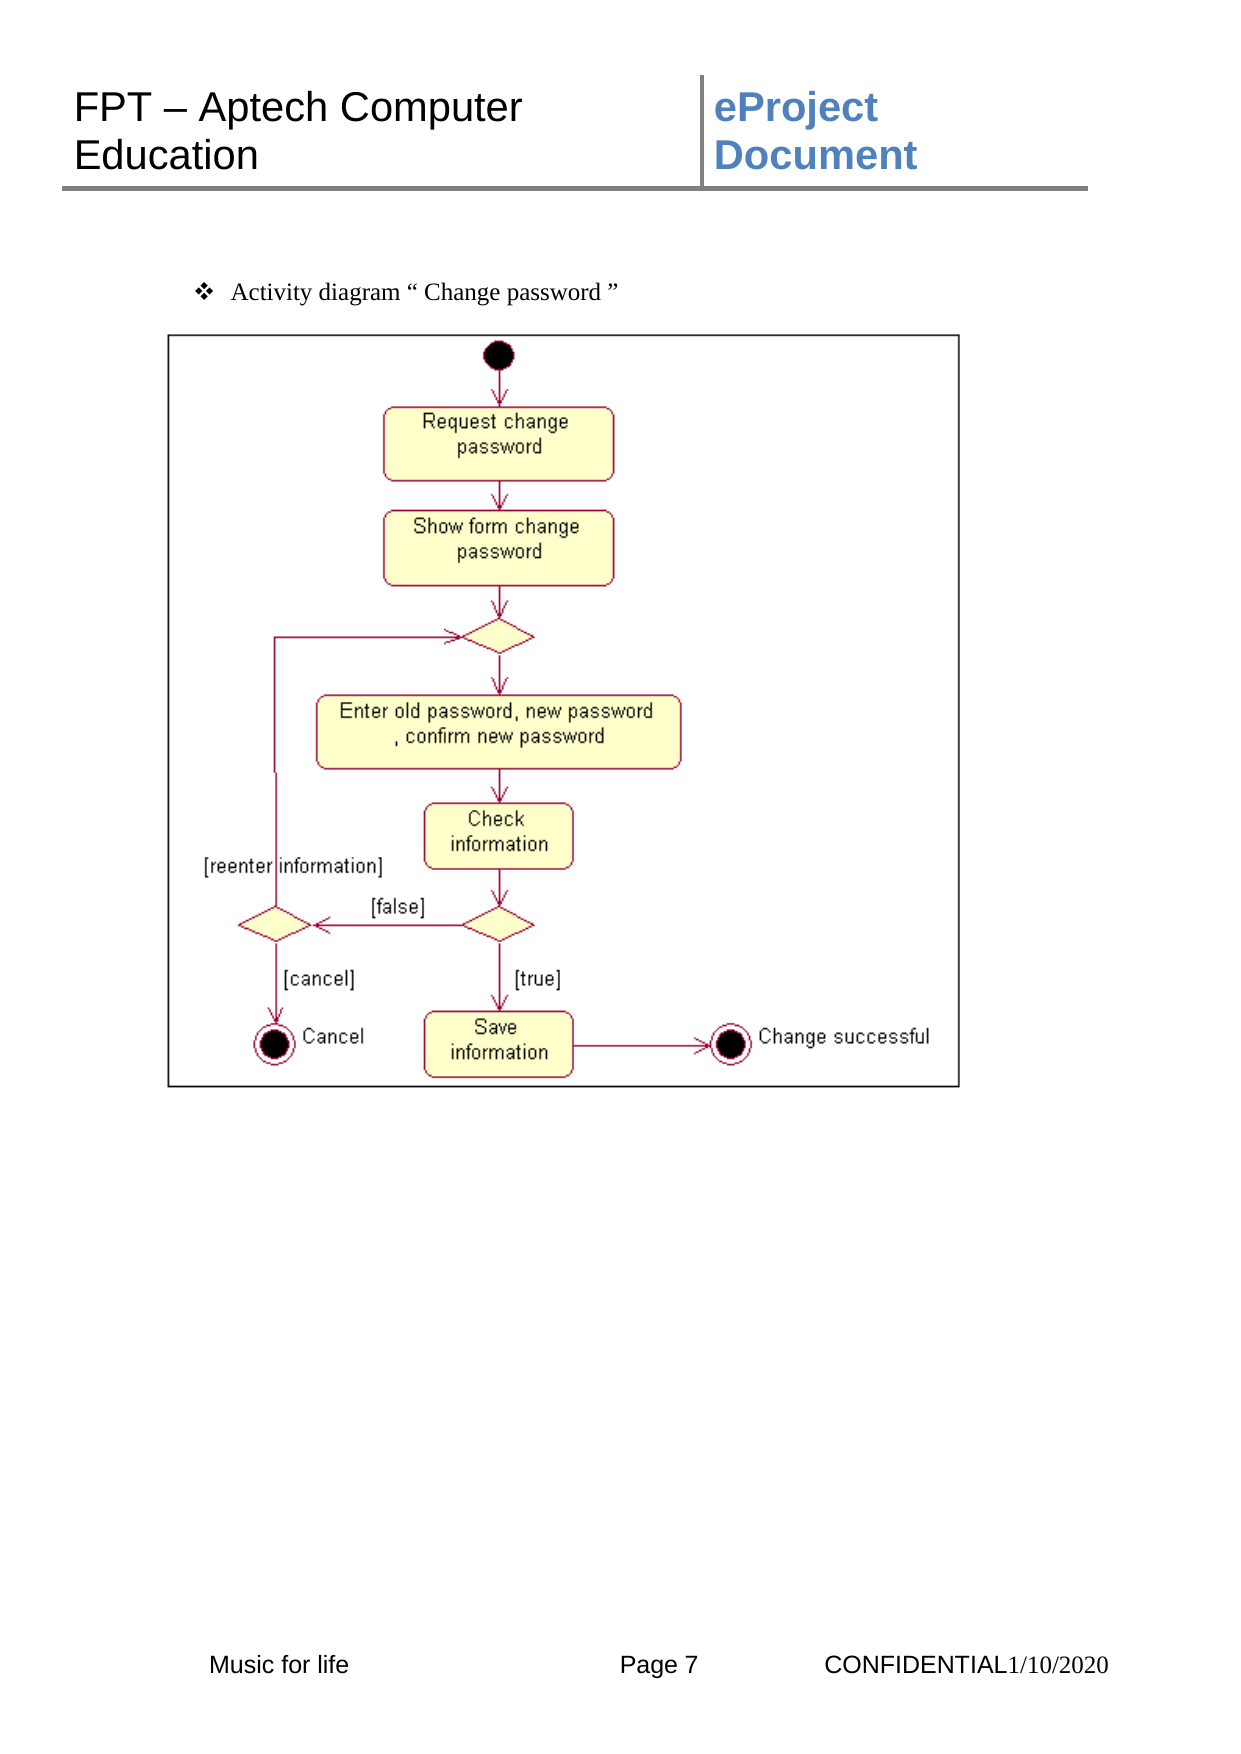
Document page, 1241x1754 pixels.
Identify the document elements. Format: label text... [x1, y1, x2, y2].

list Activity diagram “ Change password ” [193, 277, 1172, 306]
picture [146, 330, 974, 1097]
